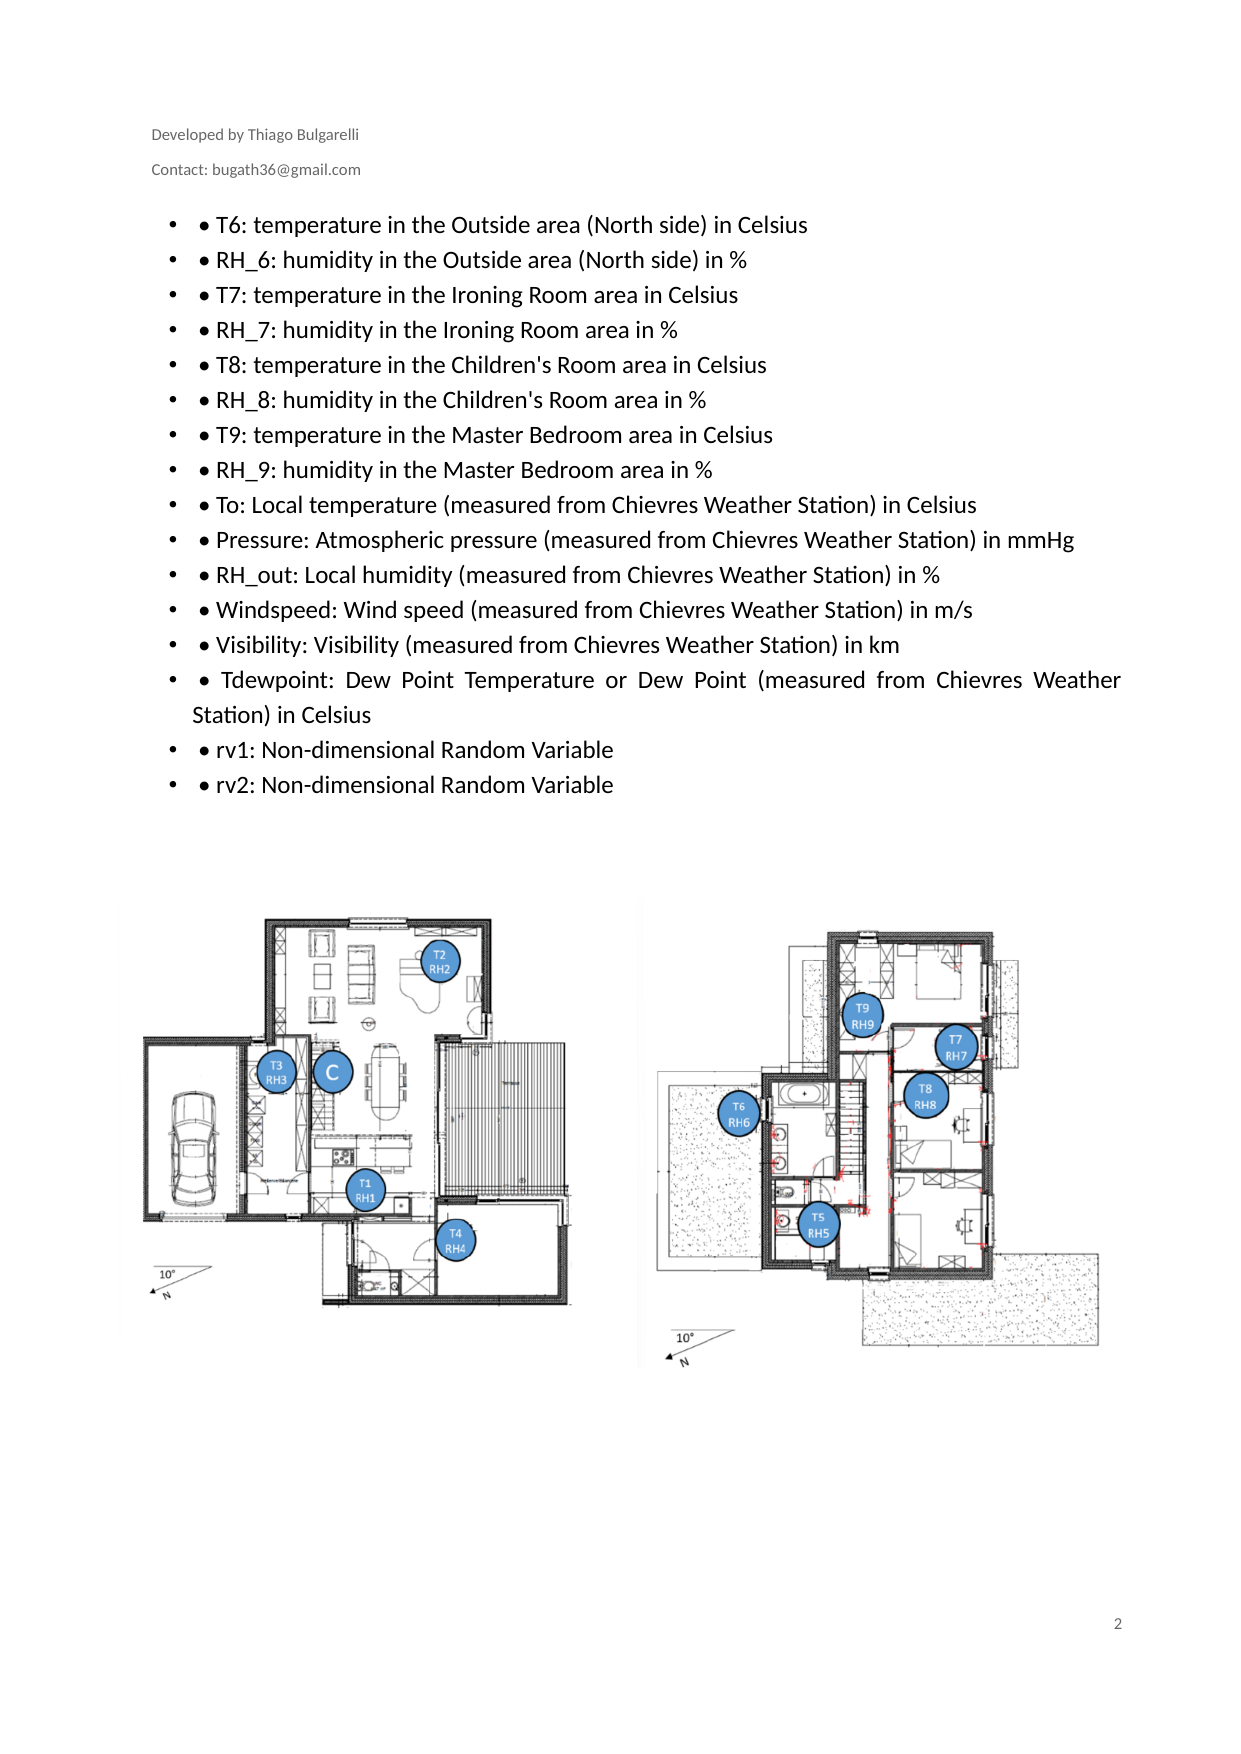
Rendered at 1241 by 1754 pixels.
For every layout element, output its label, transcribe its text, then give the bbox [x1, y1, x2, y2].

list • RH_out: Local humidity (measured from Chievres Weather Station) in % [162, 559, 1122, 589]
list • T9: temperature in the Master Bedroom area in Celsius [162, 419, 1122, 449]
list • T8: temperature in the Children's Room area in Celsius [162, 349, 1122, 379]
list • RH_7: humidity in the Ironing Room area in % [162, 314, 1122, 344]
list • Tdewpoint: Dew Point Temperature or Dew Point (measured from Chievres Weather Station) in Celsius [162, 664, 1122, 729]
list • Windspeed: Wind speed (measured from Chievres Weather Station) in m/s [162, 594, 1122, 624]
list • To: Local temperature (measured from Chievres Weather Station) in Celsius [162, 489, 1122, 519]
list • rv2: Non-dimensional Random Variable [162, 769, 1122, 799]
list • rv1: Non-dimensional Random Variable [162, 734, 1122, 764]
list • Pressure: Atmospheric pressure (measured from Chievres Weather Station) in mmHg [162, 524, 1122, 554]
picture [118, 887, 1123, 1368]
list • RH_6: humidity in the Outside area (North side) in % [162, 244, 1122, 274]
list • Visibility: Visibility (measured from Chievres Weather Station) in km [162, 629, 1122, 659]
list • RH_9: humidity in the Master Bedroom area in % [162, 454, 1122, 484]
list • T7: temperature in the Ironing Room area in Celsius [162, 279, 1122, 309]
list • RH_8: humidity in the Children's Room area in % [162, 384, 1122, 414]
list • T6: temperature in the Outside area (North side) in Celsius [162, 209, 1122, 239]
